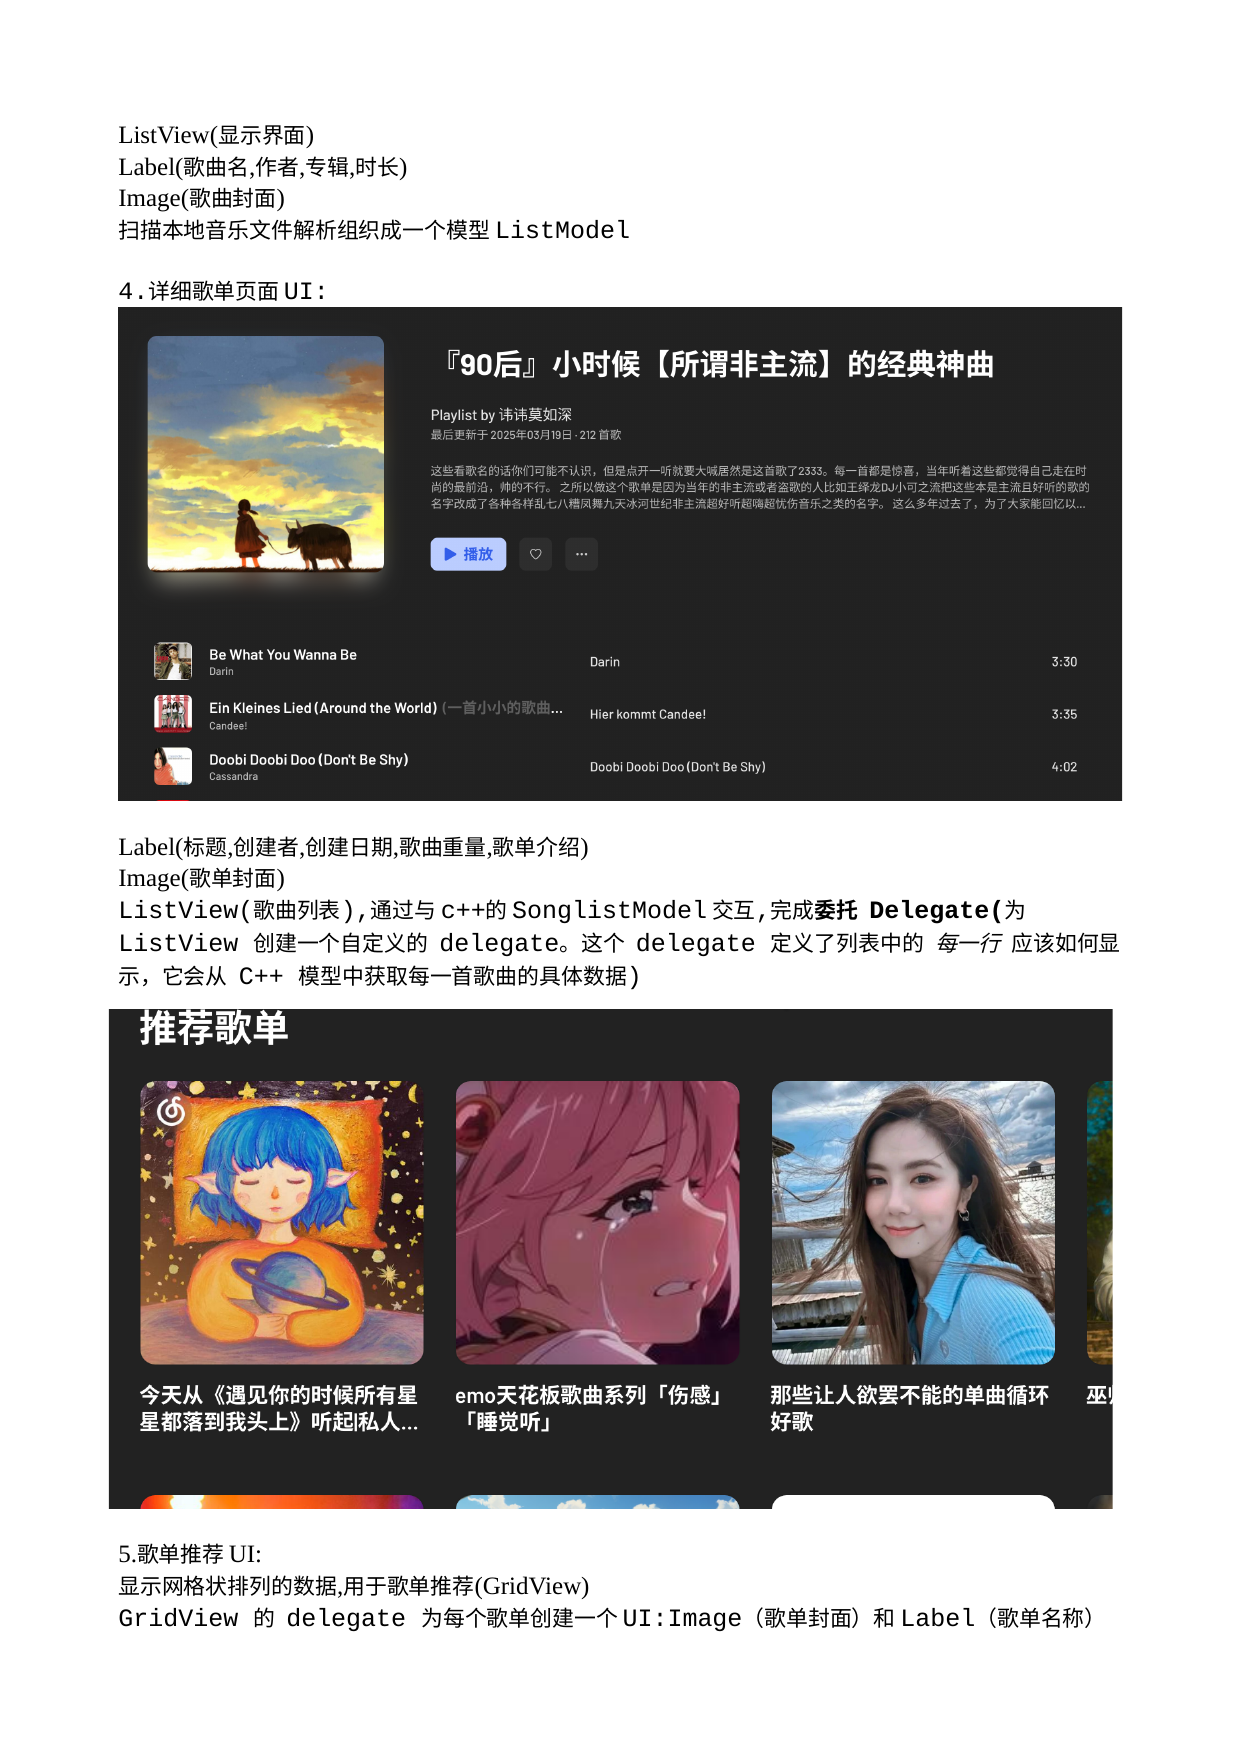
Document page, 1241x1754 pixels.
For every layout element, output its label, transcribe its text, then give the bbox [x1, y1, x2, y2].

text Label(歌曲名,作者,专辑,时长) [118, 150, 1122, 181]
text Image(歌单封面) [118, 861, 1122, 893]
text 扫描本地音乐文件解析组织成一个模型 ListModel [118, 213, 1122, 246]
text Label(标题,创建者,创建日期,歌曲重量,歌单介绍) [118, 829, 1122, 861]
text GridView 的 delegate 为每个歌单创建一个UI:Image（歌单封面）和 Label（歌单名称） [118, 1601, 1122, 1634]
text ListView(歌曲列表),通过与c++的SonglistModel交互,完成委托 Delegate(为 ListView 创建一个自定义的 delegate。这个 delegate 定义了列表中的 每一行 应该如何显示，它会从 C++ 模型中获取每一首歌曲的具体数据) [118, 893, 1122, 992]
text 5.歌单推荐UI: [118, 1537, 1122, 1569]
text Image(歌曲封面) [118, 181, 1122, 213]
picture [118, 307, 1123, 801]
text 显示网格状排列的数据,用于歌单推荐(GridView) [118, 1569, 1122, 1601]
text 4.详细歌单页面UI: [118, 274, 1122, 307]
text ListView(显示界面) [118, 118, 1122, 150]
picture [108, 1009, 1113, 1509]
